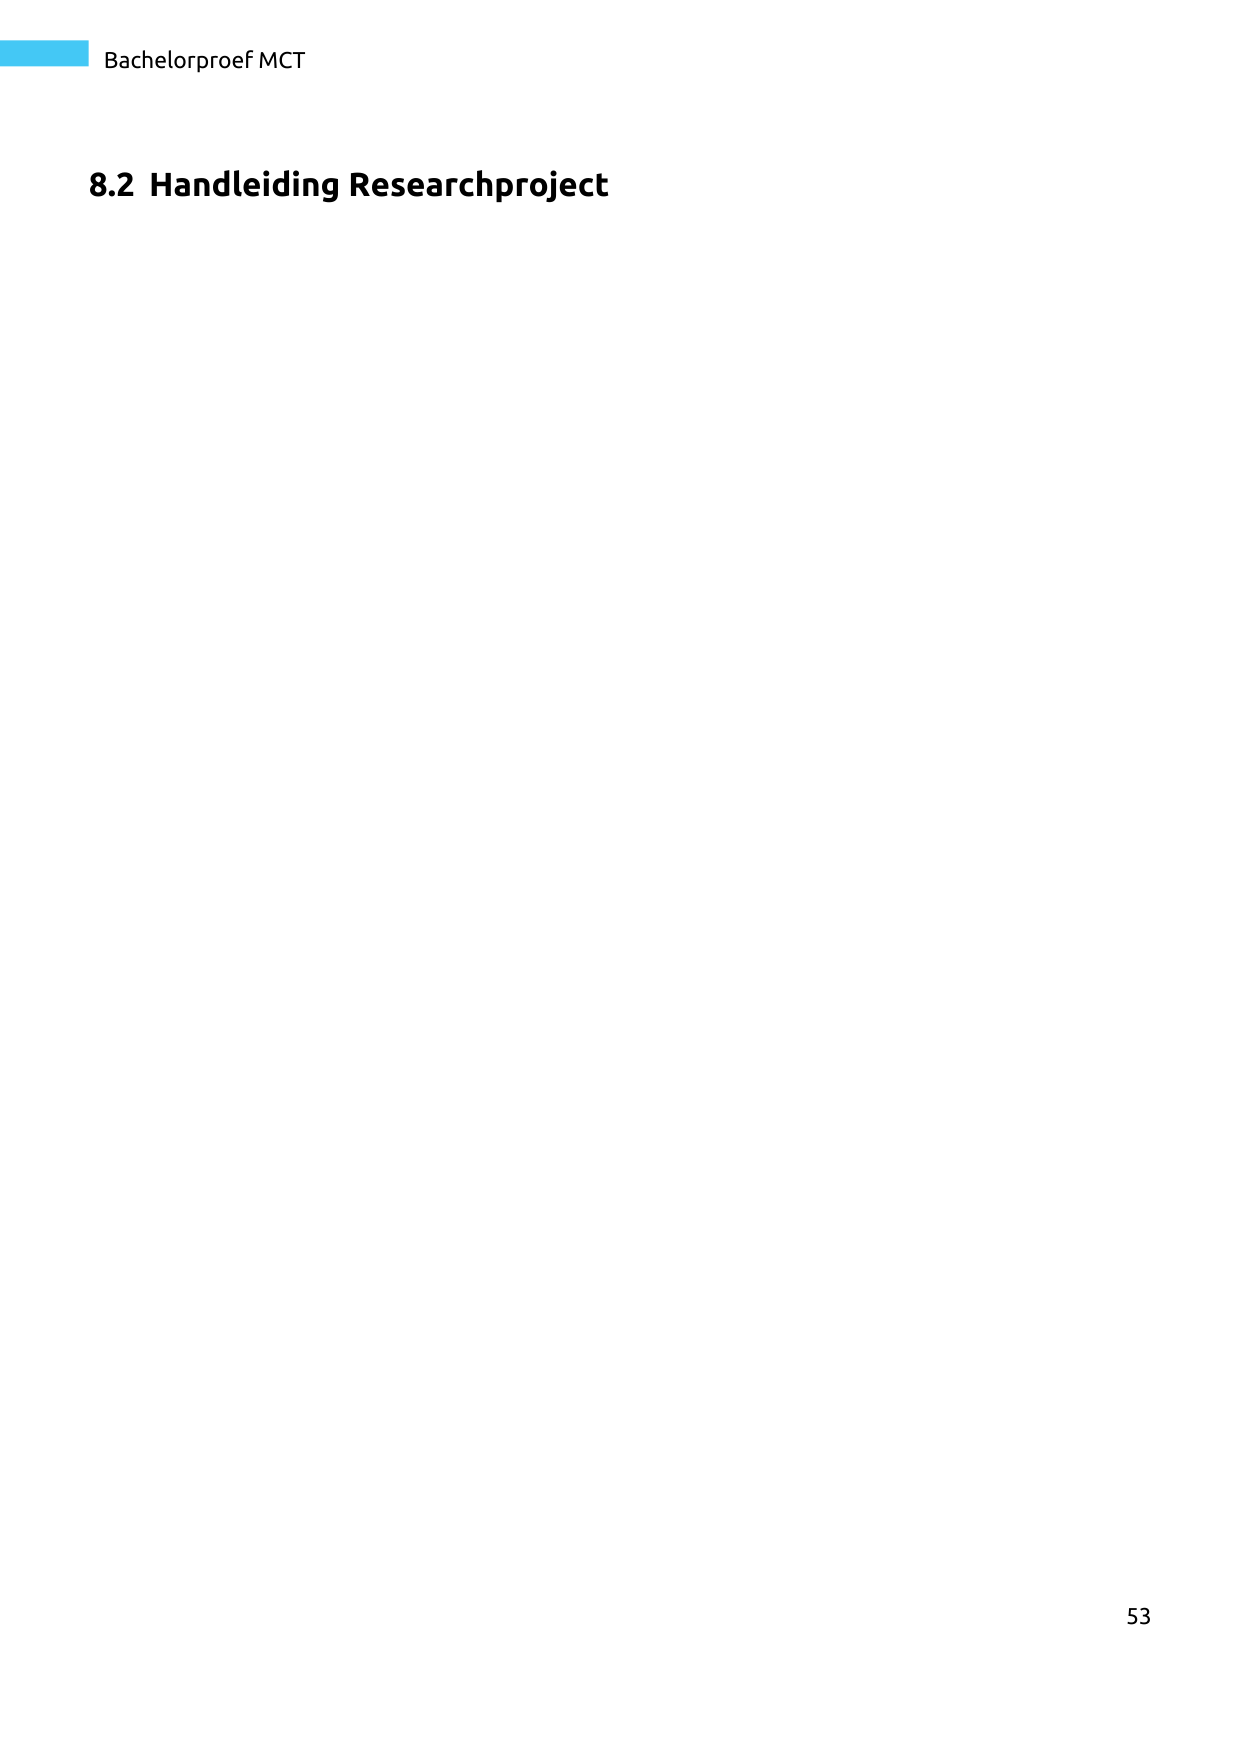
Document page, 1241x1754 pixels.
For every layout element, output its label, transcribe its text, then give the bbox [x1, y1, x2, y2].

subtitle Handleiding Researchproject [89, 164, 1152, 202]
